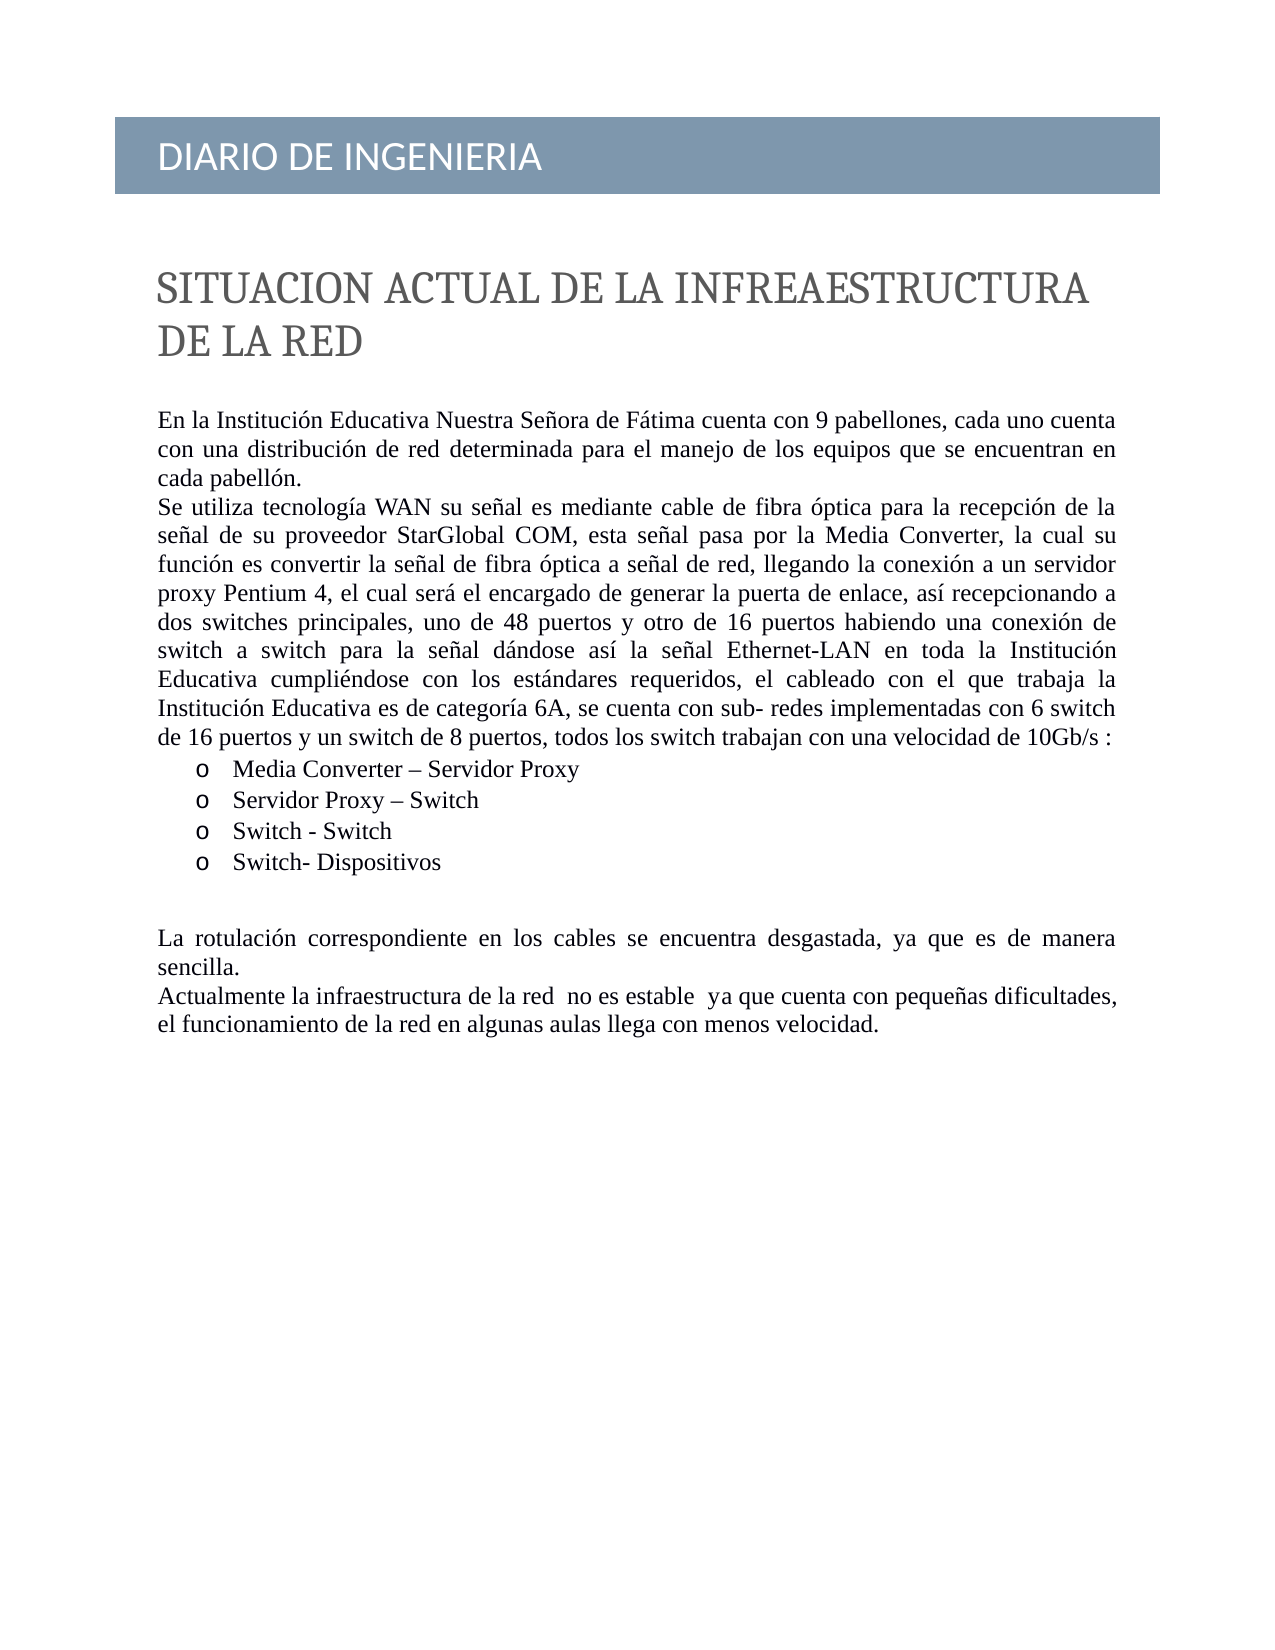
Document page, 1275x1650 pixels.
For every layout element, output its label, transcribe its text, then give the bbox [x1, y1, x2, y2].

subtitle SITUACION ACTUAL DE LA INFREAESTRUCTURA DE LA RED [157, 262, 1117, 368]
list Media Converter – Servidor Proxy [195, 754, 1117, 785]
text La rotulación correspondiente en los cables se encuentra desgastada, ya que es de manera sencilla. [157, 923, 1117, 981]
list Switch - Switch [195, 816, 1117, 847]
text Se utiliza tecnología WAN su señal es mediante cable de fibra óptica para la recepción de la señal de su proveedor StarGlobal COM, esta señal pasa por la Media Converter, la cual su función es convertir la señal de fibra óptica a señal de red, llegando la conexión a un servidor proxy Pentium 4, el cual será el encargado de generar la puerta de enlace, así recepcionando a dos switches principales, uno de 48 puertos y otro de 16 puertos habiendo una conexión de switch a switch para la señal dándose así la señal Ethernet-LAN en toda la Institución Educativa cumpliéndose con los estándares requeridos, el cableado con el que trabaja la Institución Educativa es de categoría 6A, se cuenta con sub- redes implementadas con 6 switch de 16 puertos y un switch de 8 puertos, todos los switch trabajan con una velocidad de 10Gb/s : [157, 492, 1117, 750]
list Switch- Dispositivos [195, 847, 1117, 878]
text En la Institución Educativa Nuestra Señora de Fátima cuenta con 9 pabellones, cada uno cuenta con una distribución de red determinada para el manejo de los equipos que se encuentran en cada pabellón. [157, 405, 1117, 492]
text Actualmente la infraestructura de la red no es estable ya que cuenta con pequeñas dificultades, el funcionamiento de la red en algunas aulas llega con menos velocidad. [157, 981, 1117, 1038]
list Servidor Proxy – Switch [195, 785, 1117, 816]
